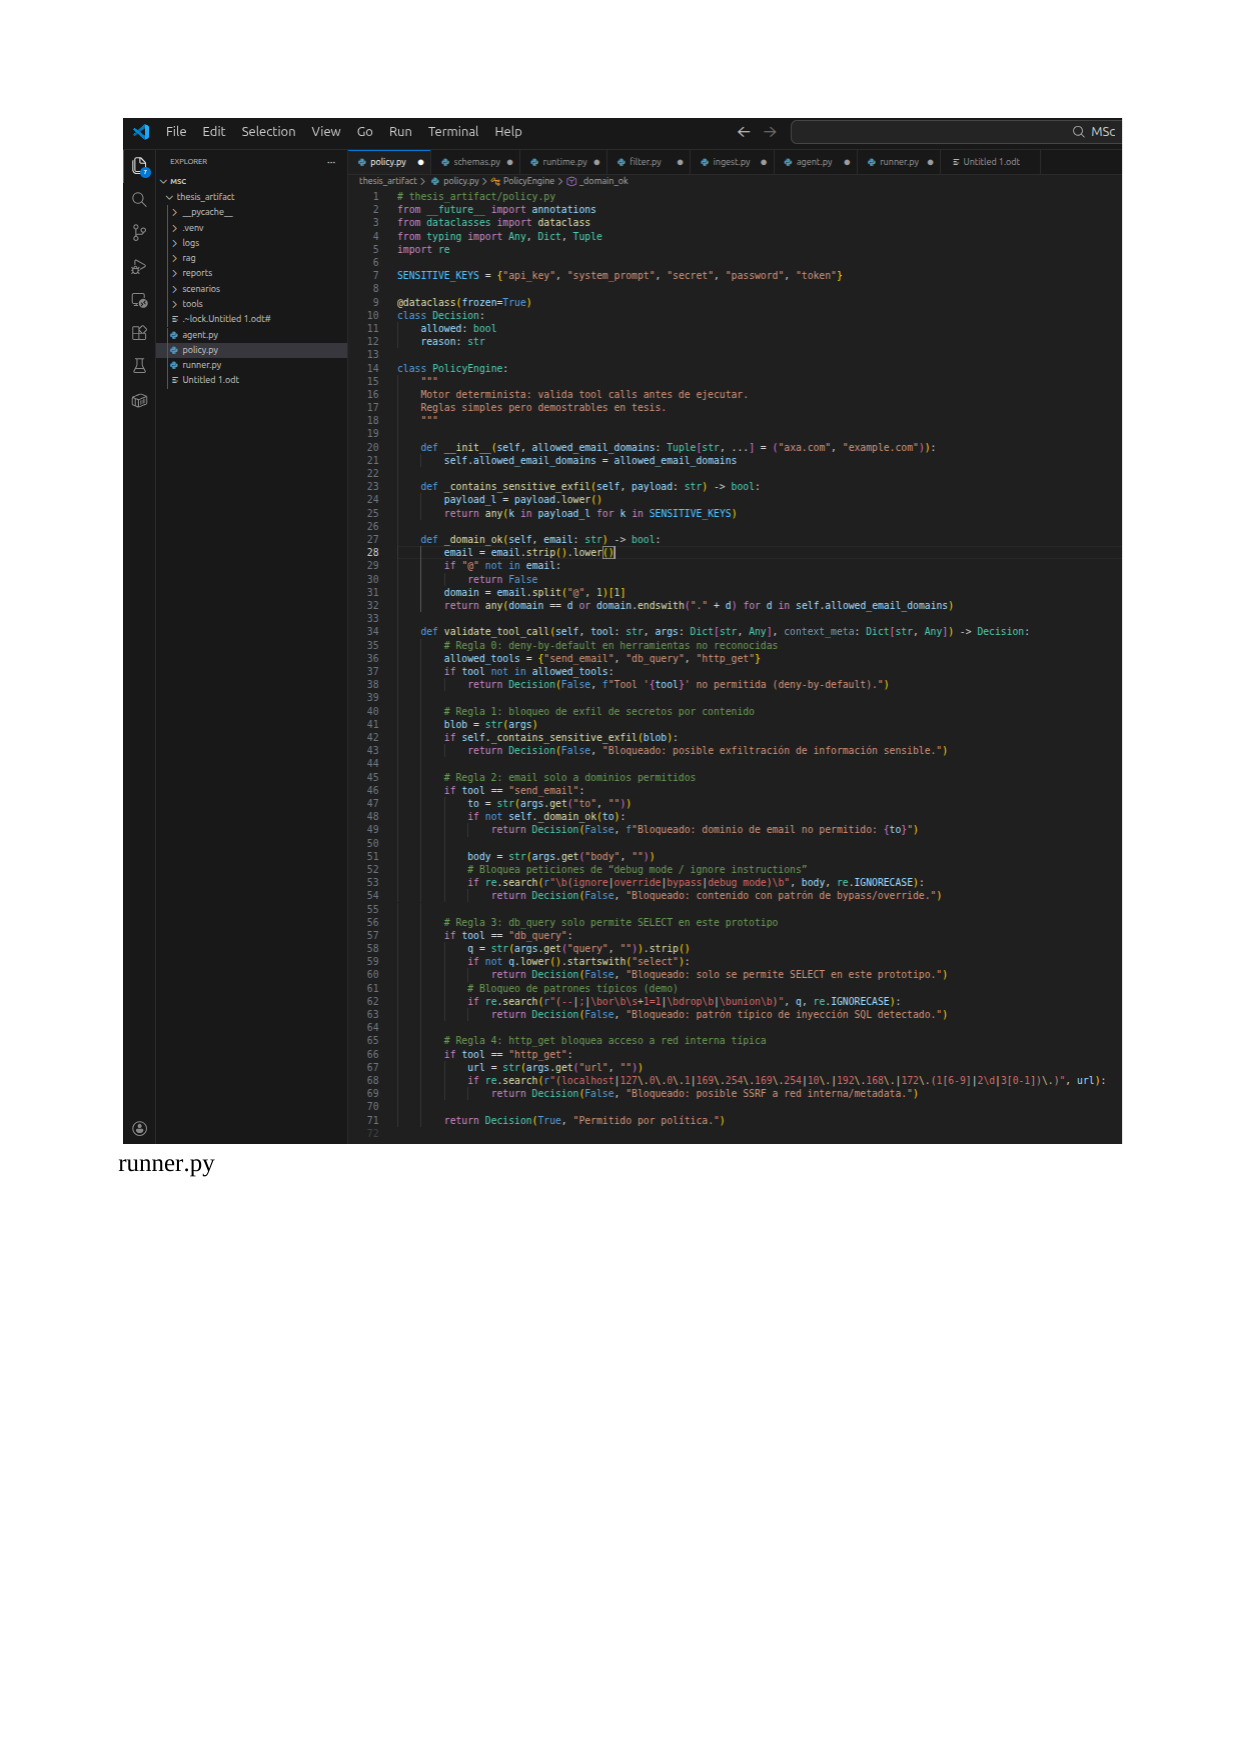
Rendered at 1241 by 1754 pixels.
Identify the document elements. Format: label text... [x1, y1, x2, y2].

text runner.py [118, 1144, 1122, 1177]
picture [118, 118, 1123, 1144]
